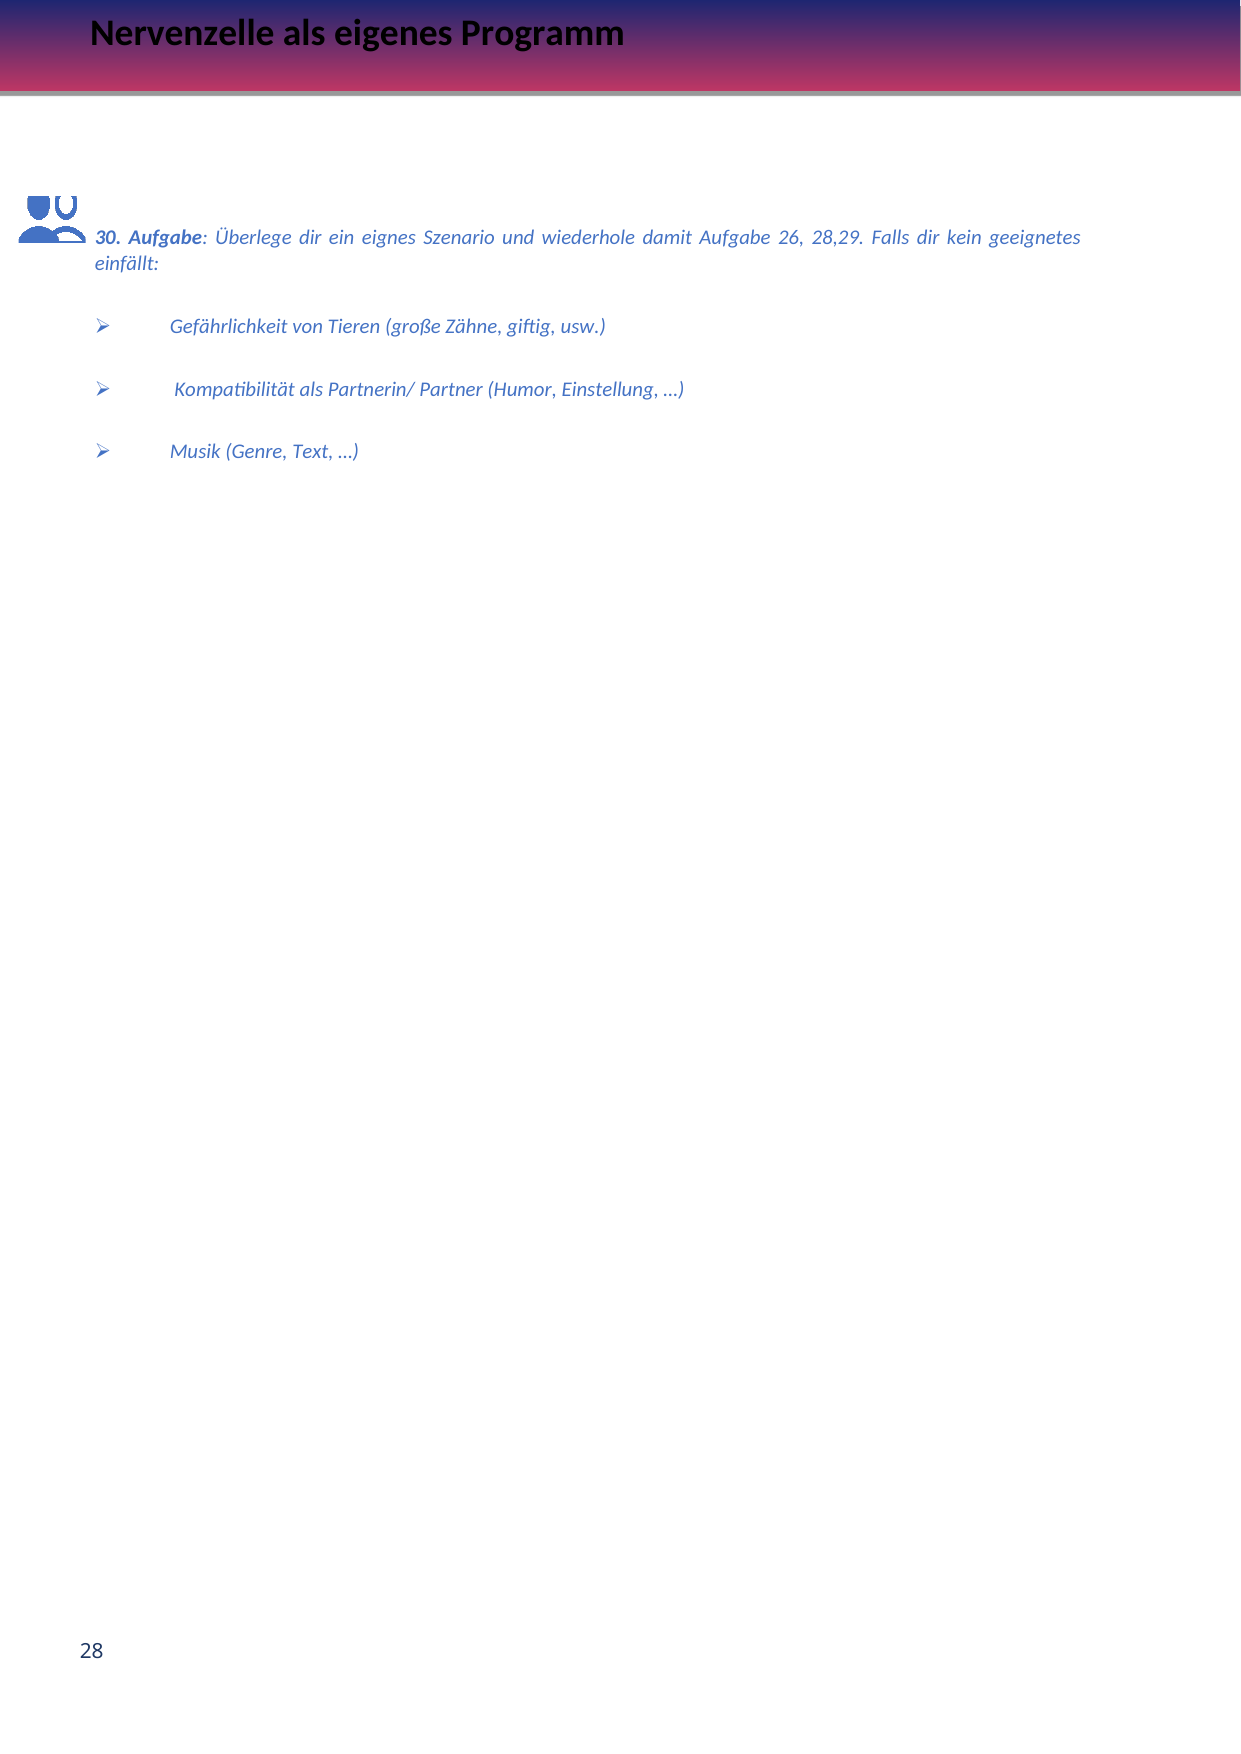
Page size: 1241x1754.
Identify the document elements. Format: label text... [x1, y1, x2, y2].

list Musik (Genre, Text, …) [94, 439, 1086, 464]
list Kompatibilität als Partnerin/ Partner (Humor, Einstellung, …) [94, 376, 1086, 401]
text 30. Aufgabe: Überlege dir ein eignes Szenario und wiederhole damit Aufgabe 26, 28,29. Falls dir kein geeignetes einfällt: [94, 224, 1086, 275]
list Gefährlichkeit von Tieren (große Zähne, giftig, usw.) [94, 313, 1086, 338]
